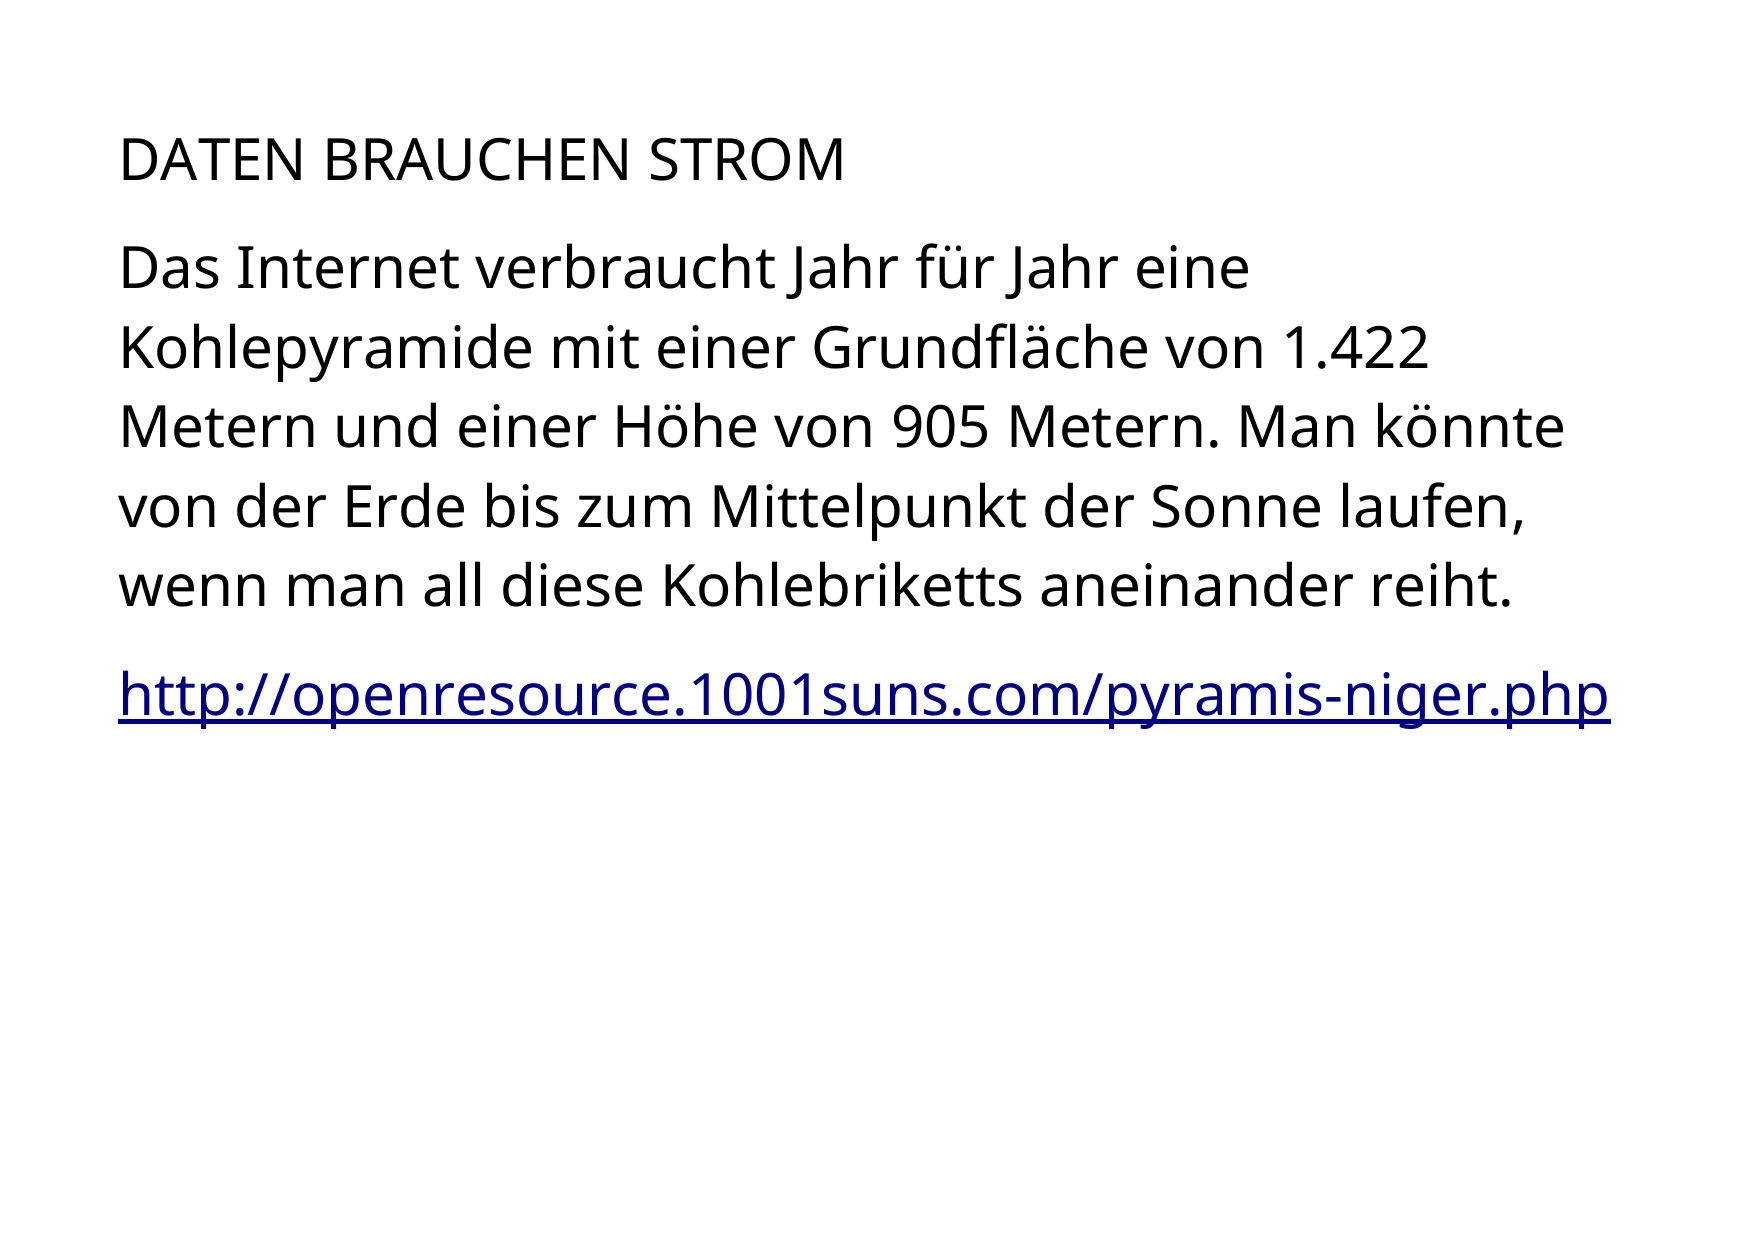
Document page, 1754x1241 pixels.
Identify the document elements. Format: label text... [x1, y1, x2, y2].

text Das Internet verbraucht Jahr für Jahr eine Kohlepyramide mit einer Grundfläche von 1.422 Metern und einer Höhe von 905 Metern. Man könnte von der Erde bis zum Mittelpunkt der Sonne laufen, wenn man all diese Kohlebriketts aneinander reiht. [118, 226, 1636, 624]
text http://openresource.1001suns.com/pyramis-niger.php [118, 652, 1636, 732]
text DATEN BRAUCHEN STROM [118, 118, 1636, 198]
